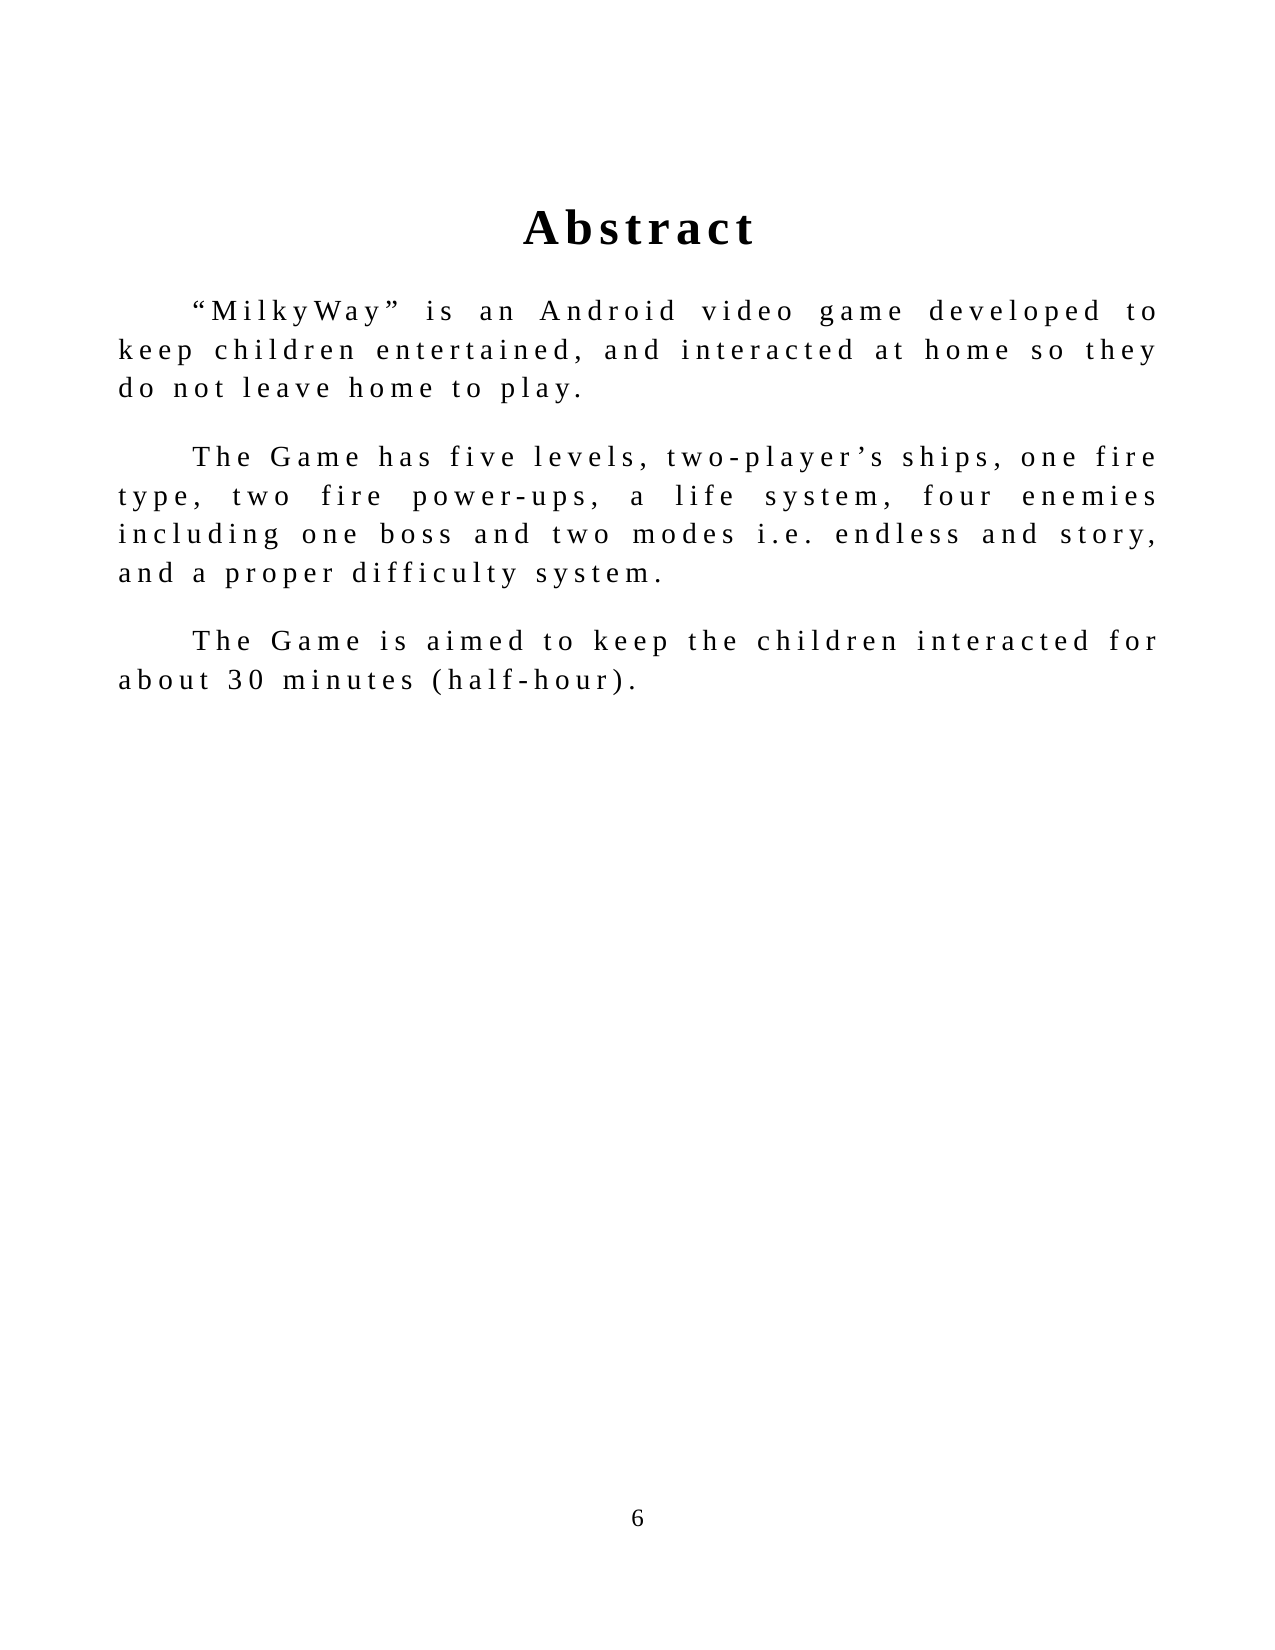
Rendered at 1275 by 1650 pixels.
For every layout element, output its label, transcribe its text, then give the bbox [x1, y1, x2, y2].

text “MilkyWay” is an Android video game developed to keep children entertained, and interacted at home so they do not leave home to play. [118, 293, 1157, 404]
subtitle Abstract [118, 197, 1157, 255]
text The Game has five levels, two-player’s ships, one fire type, two fire power-ups, a life system, four enemies including one boss and two modes i.e. endless and story, and a proper difficulty system. [118, 439, 1157, 588]
text The Game is aimed to keep the children interacted for about 30 minutes (half-hour). [118, 623, 1157, 695]
